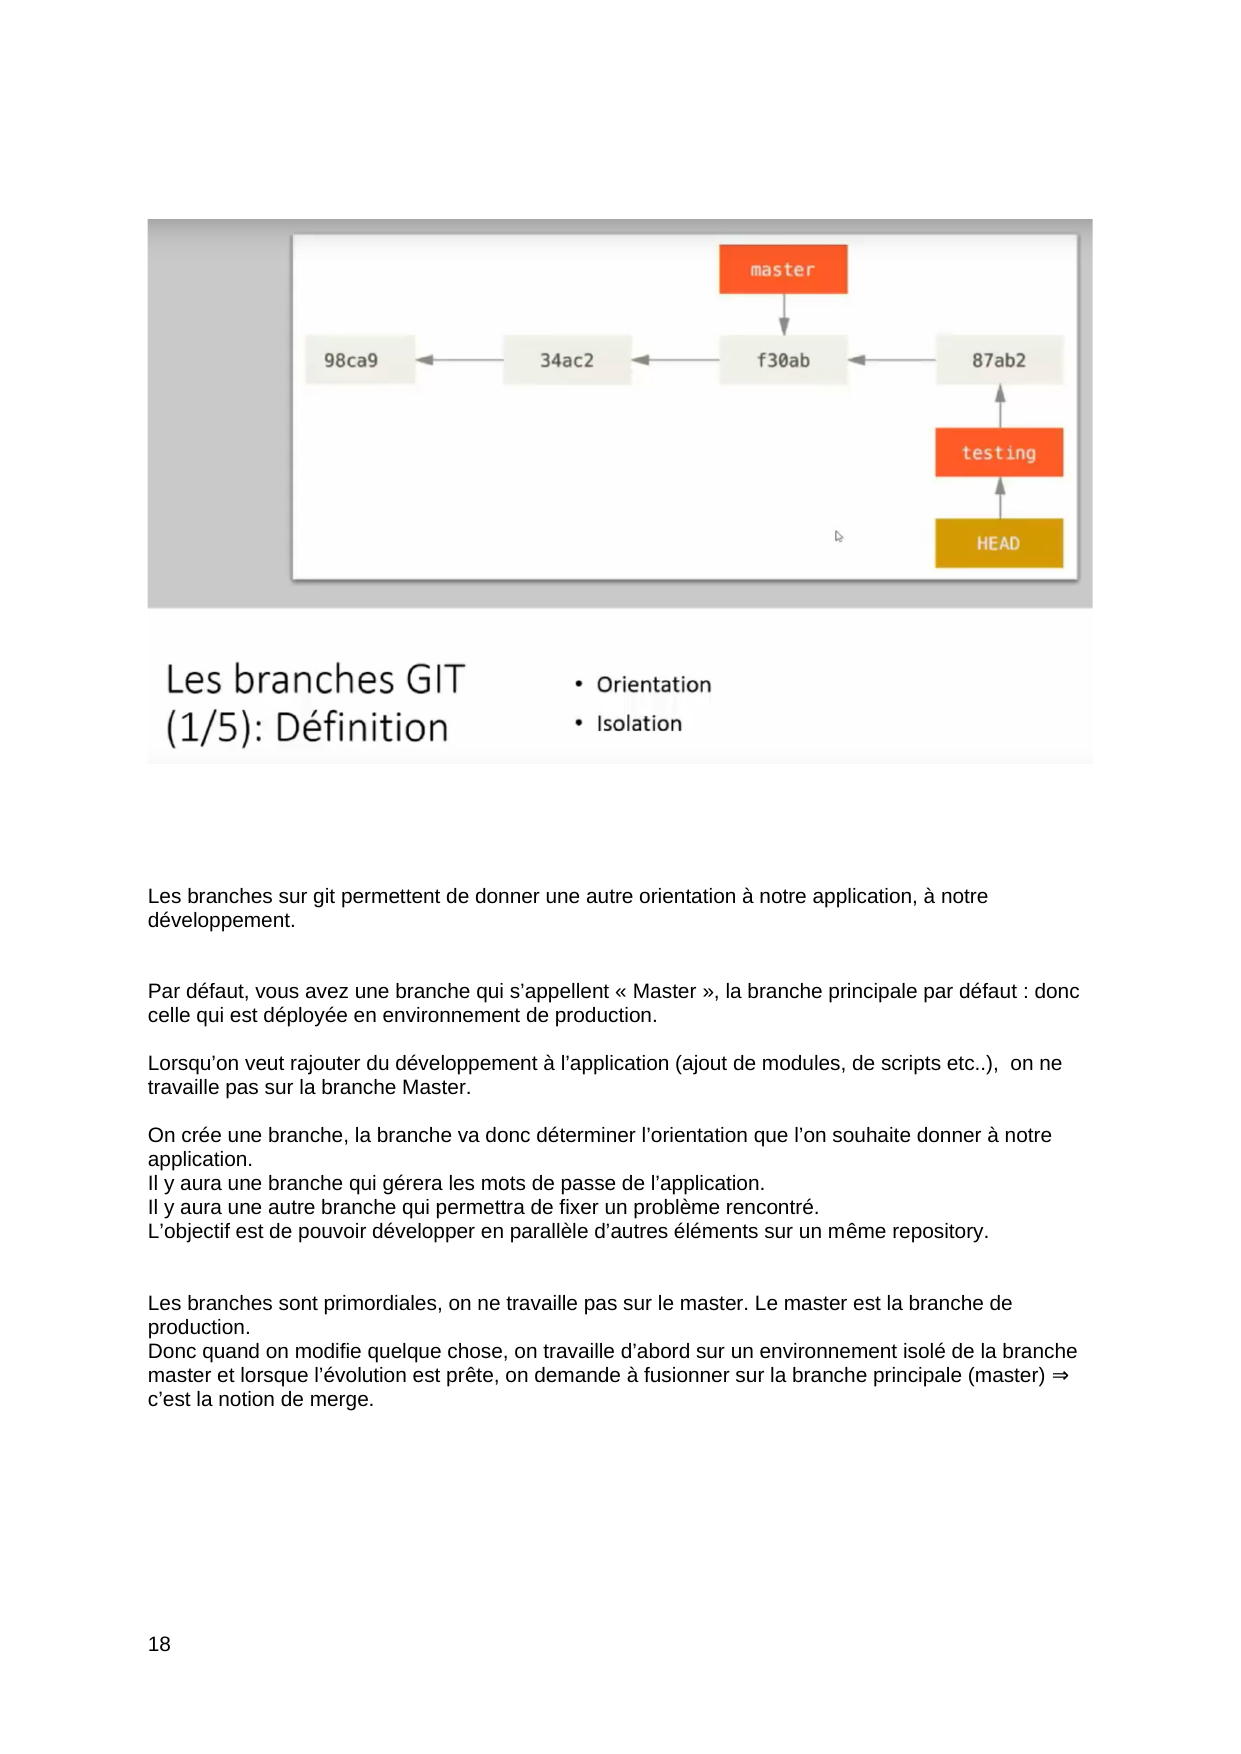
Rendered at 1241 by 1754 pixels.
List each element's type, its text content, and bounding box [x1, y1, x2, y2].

text L’objectif est de pouvoir développer en parallèle d’autres éléments sur un même repository. [148, 1219, 1093, 1243]
text Lorsqu’on veut rajouter du développement à l’application (ajout de modules, de scripts etc..), on ne travaille pas sur la branche Master. [148, 1051, 1093, 1099]
text Il y aura une autre branche qui permettra de fixer un problème rencontré. [148, 1195, 1093, 1219]
text Il y aura une branche qui gérera les mots de passe de l’application. [148, 1171, 1093, 1195]
text On crée une branche, la branche va donc déterminer l’orientation que l’on souhaite donner à notre application. [148, 1123, 1093, 1171]
text Les branches sur git permettent de donner une autre orientation à notre application, à notre développement. [148, 883, 1093, 931]
text Donc quand on modifie quelque chose, on travaille d’abord sur un environnement isolé de la branche master et lorsque l’évolution est prête, on demande à fusionner sur la branche principale (master) ⇒ c’est la notion de merge. [148, 1339, 1093, 1411]
text Les branches sont primordiales, on ne travaille pas sur le master. Le master est la branche de production. [148, 1291, 1093, 1339]
picture [147, 219, 1093, 764]
text Par défaut, vous avez une branche qui s’appellent « Master », la branche principale par défaut : donc celle qui est déployée en environnement de production. [148, 979, 1093, 1027]
